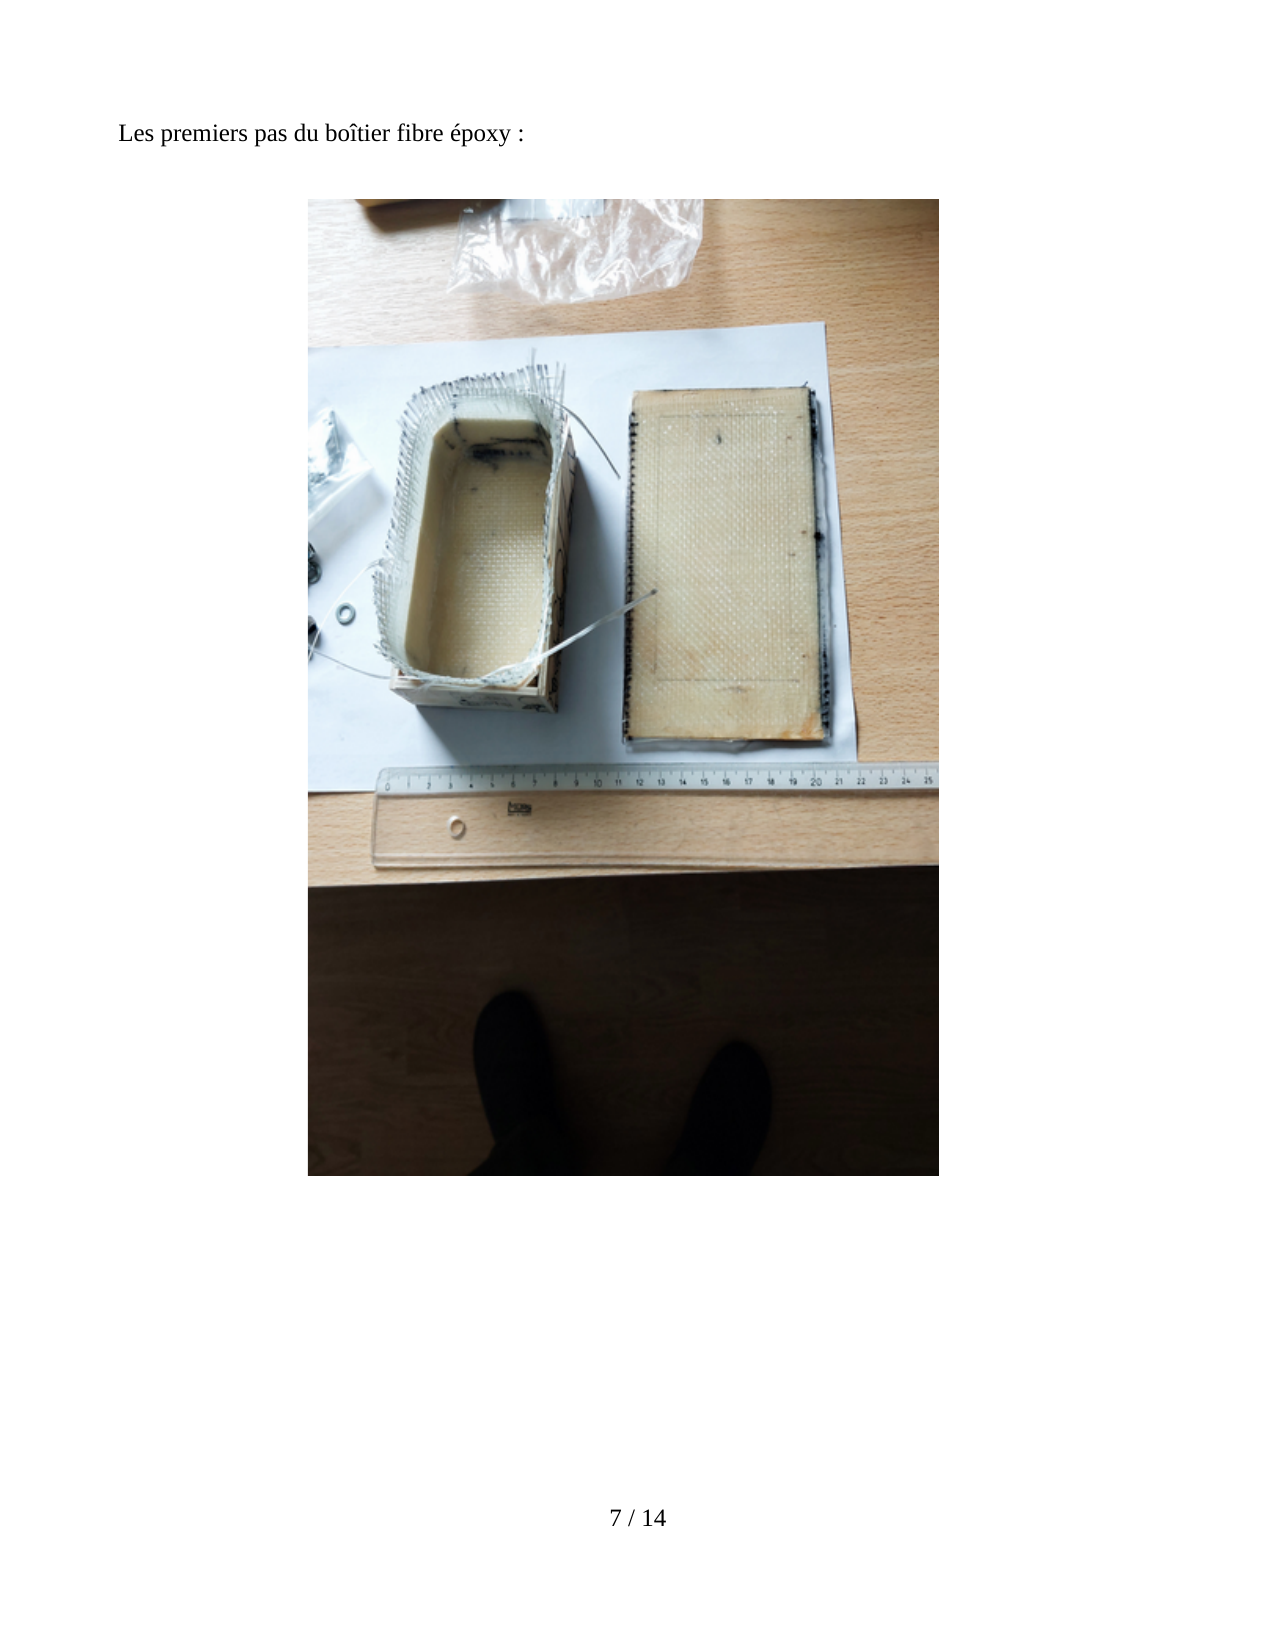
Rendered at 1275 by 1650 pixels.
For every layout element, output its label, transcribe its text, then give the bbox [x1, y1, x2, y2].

text Les premiers pas du boîtier fibre époxy : [118, 118, 1157, 147]
picture [307, 199, 939, 1176]
